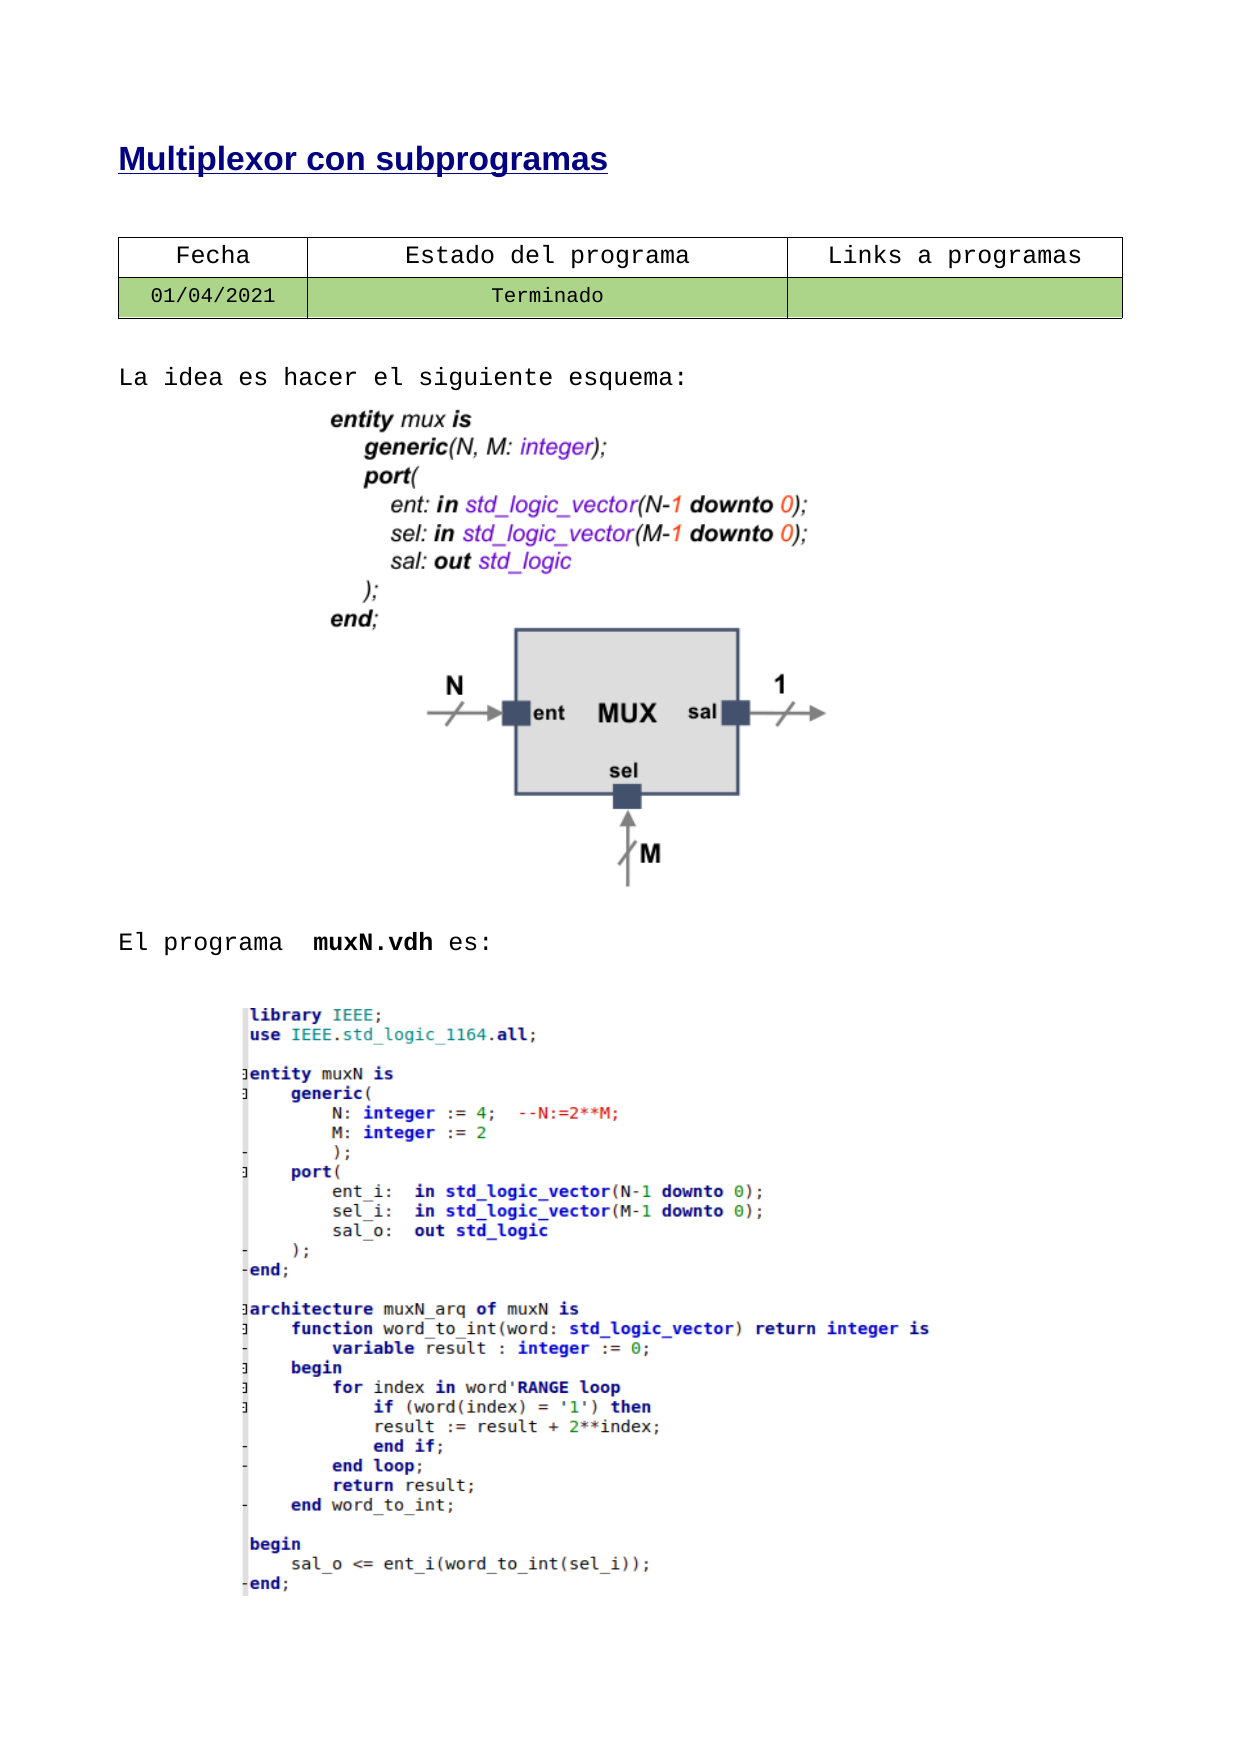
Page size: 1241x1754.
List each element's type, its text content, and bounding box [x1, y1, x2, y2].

text La idea es hacer el siguiente esquema: [118, 364, 1122, 393]
table_header Estado del programa [308, 238, 787, 277]
table_cell 01/04/2021 [119, 278, 307, 317]
text El programa muxN.vdh es: [118, 929, 1122, 958]
table_cell [788, 278, 1122, 317]
table_header Links a programas [788, 238, 1122, 277]
table_cell Terminado [308, 278, 787, 317]
picture [242, 1008, 949, 1596]
table_header Fecha [119, 238, 307, 277]
subtitle Multiplexor con subprogramas [118, 139, 1122, 178]
picture [318, 397, 852, 901]
